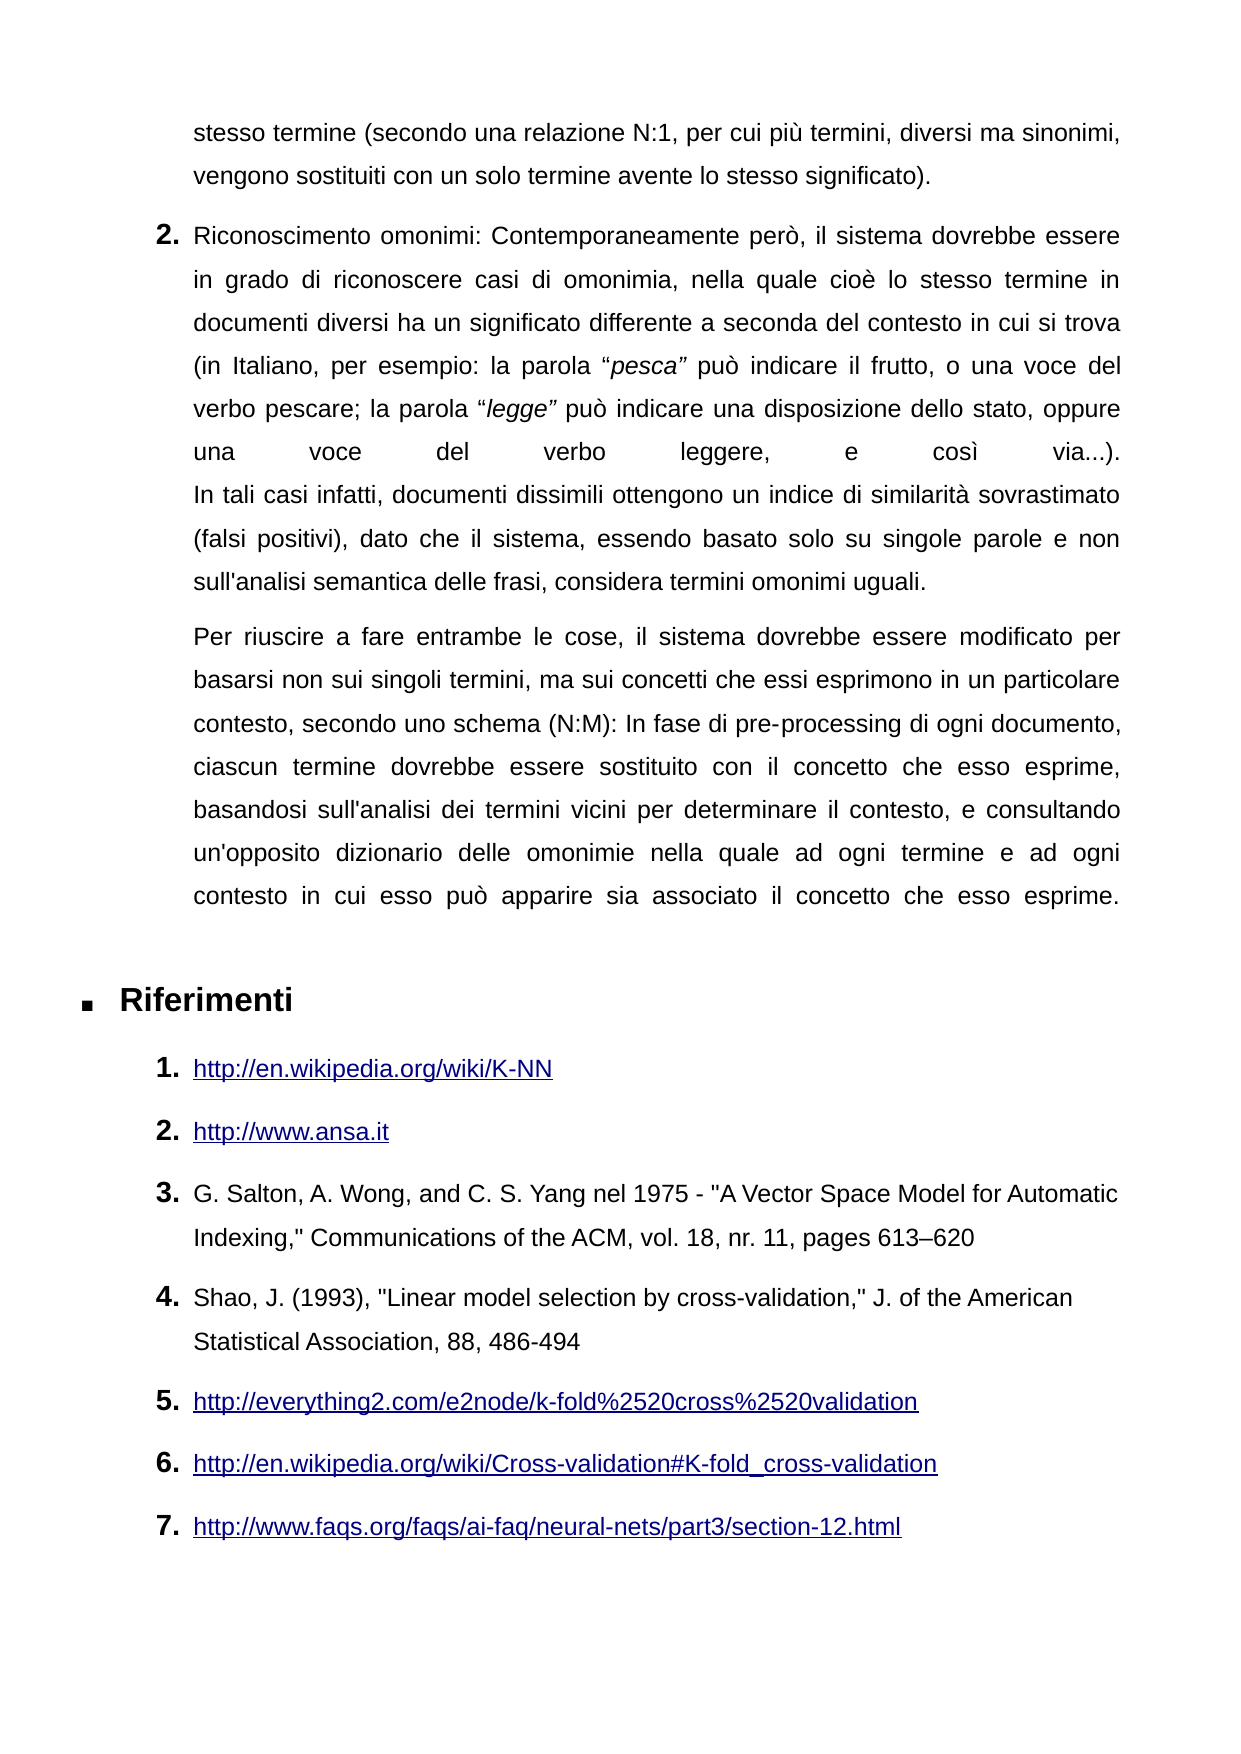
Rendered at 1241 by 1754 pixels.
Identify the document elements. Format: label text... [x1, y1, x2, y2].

list http://www.ansa.it [156, 1113, 1122, 1146]
list Shao, J. (1993), "Linear model selection by cross-validation," J. of the American Statistical Association, 88, 486-494 [156, 1279, 1122, 1356]
list http://en.wikipedia.org/wiki/Cross-validation#K-fold_cross-validation [156, 1445, 1122, 1479]
list G. Salton, A. Wong, and C. S. Yang nel 1975 - "A Vector Space Model for Automatic Indexing," Communications of the ACM, vol. 18, nr. 11, pages 613–620 [156, 1176, 1122, 1252]
list http://en.wikipedia.org/wiki/K-NN [156, 1050, 1122, 1083]
list Riconoscimento omonimi: Contemporaneamente però, il sistema dovrebbe essere in grado di riconoscere casi di omonimia, nella quale cioè lo stesso termine in documenti diversi ha un significato differente a seconda del contesto in cui si trova (in Italiano, per esempio: la parola “pesca” può indicare il frutto, o una voce del verbo pescare; la parola “legge” può indicare una disposizione dello stato, oppure una voce del verbo leggere, e così via...). In tali casi infatti, documenti dissimili ottengono un indice di similarità sovrastimato (falsi positivi), dato che il sistema, essendo basato solo su singole parole e non sull'analisi semantica delle frasi, considera termini omonimi uguali. [156, 217, 1122, 595]
list http://www.faqs.org/faqs/ai-faq/neural-nets/part3/section-12.html [156, 1508, 1122, 1542]
list http://everything2.com/e2node/k-fold%2520cross%2520validation [156, 1383, 1122, 1416]
list Per riuscire a fare entrambe le cose, il sistema dovrebbe essere modificato per basarsi non sui singoli termini, ma sui concetti che essi esprimono in un particolare contesto, secondo uno schema (N:M): In fase di pre-processing di ogni documento, ciascun termine dovrebbe essere sostituito con il concetto che esso esprime, basandosi sull'analisi dei termini vicini per determinare il contesto, e consultando un'opposito dizionario delle omonimie nella quale ad ogni termine e ad ogni contesto in cui esso può apparire sia associato il concetto che esso esprime. [156, 622, 1122, 953]
list Riferimenti [82, 980, 1122, 1018]
list stesso termine (secondo una relazione N:1, per cui più termini, diversi ma sinonimi, vengono sostituiti con un solo termine avente lo stesso significato). [156, 118, 1122, 190]
